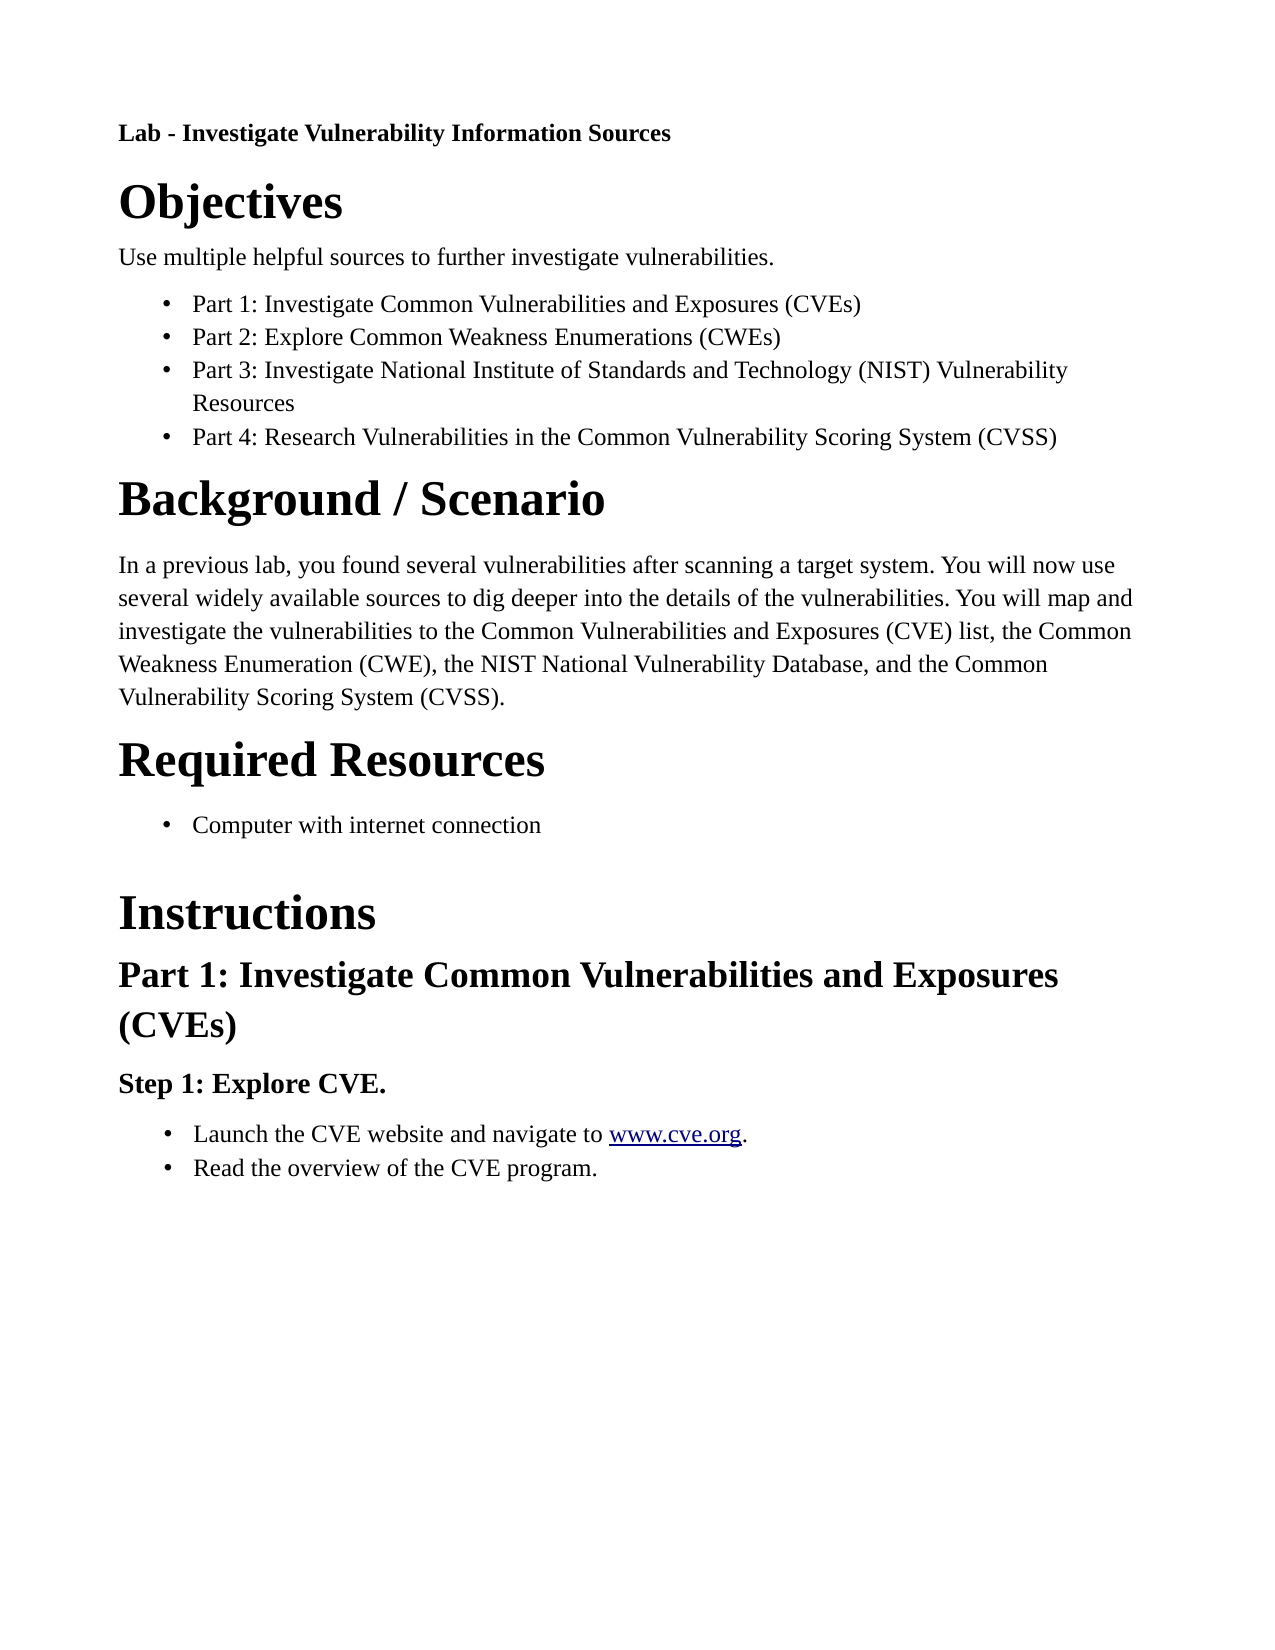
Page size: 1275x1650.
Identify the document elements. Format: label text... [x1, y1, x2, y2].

subtitle Step 1: Explore CVE. [118, 1066, 1157, 1100]
subtitle Part 1: Investigate Common Vulnerabilities and Exposures (CVEs) [118, 953, 1157, 1045]
text Lab - Investigate Vulnerability Information Sources [118, 118, 1157, 147]
list Launch the CVE website and navigate to www.cve.org. [164, 1119, 1157, 1148]
subtitle Objectives [118, 172, 1157, 229]
text In a previous lab, you found several vulnerabilities after scanning a target system. You will now use several widely available sources to dig deeper into the details of the vulnerabilities. You will map and investigate the vulnerabilities to the Common Vulnerabilities and Exposures (CVE) list, the Common Weakness Enumeration (CWE), the NIST National Vulnerability Database, and the Common Vulnerability Scoring System (CVSS). [118, 550, 1157, 711]
list Read the overview of the CVE program. [164, 1153, 1157, 1181]
list Part 3: Investigate National Institute of Standards and Technology (NIST) Vulnerability Resources [162, 356, 1157, 417]
subtitle Instructions [118, 883, 1157, 940]
subtitle Background / Scenario [118, 469, 1157, 527]
list Part 1: Investigate Common Vulnerabilities and Exposures (CVEs) [162, 289, 1157, 318]
subtitle Required Resources [118, 729, 1157, 787]
list Part 4: Research Vulnerabilities in the Common Vulnerability Scoring System (CVSS) [162, 422, 1157, 450]
list Part 2: Explore Common Weakness Enumerations (CWEs) [162, 322, 1157, 351]
text Use multiple helpful sources to further investigate vulnerabilities. [118, 242, 1157, 271]
list Computer with internet connection [162, 810, 1157, 839]
